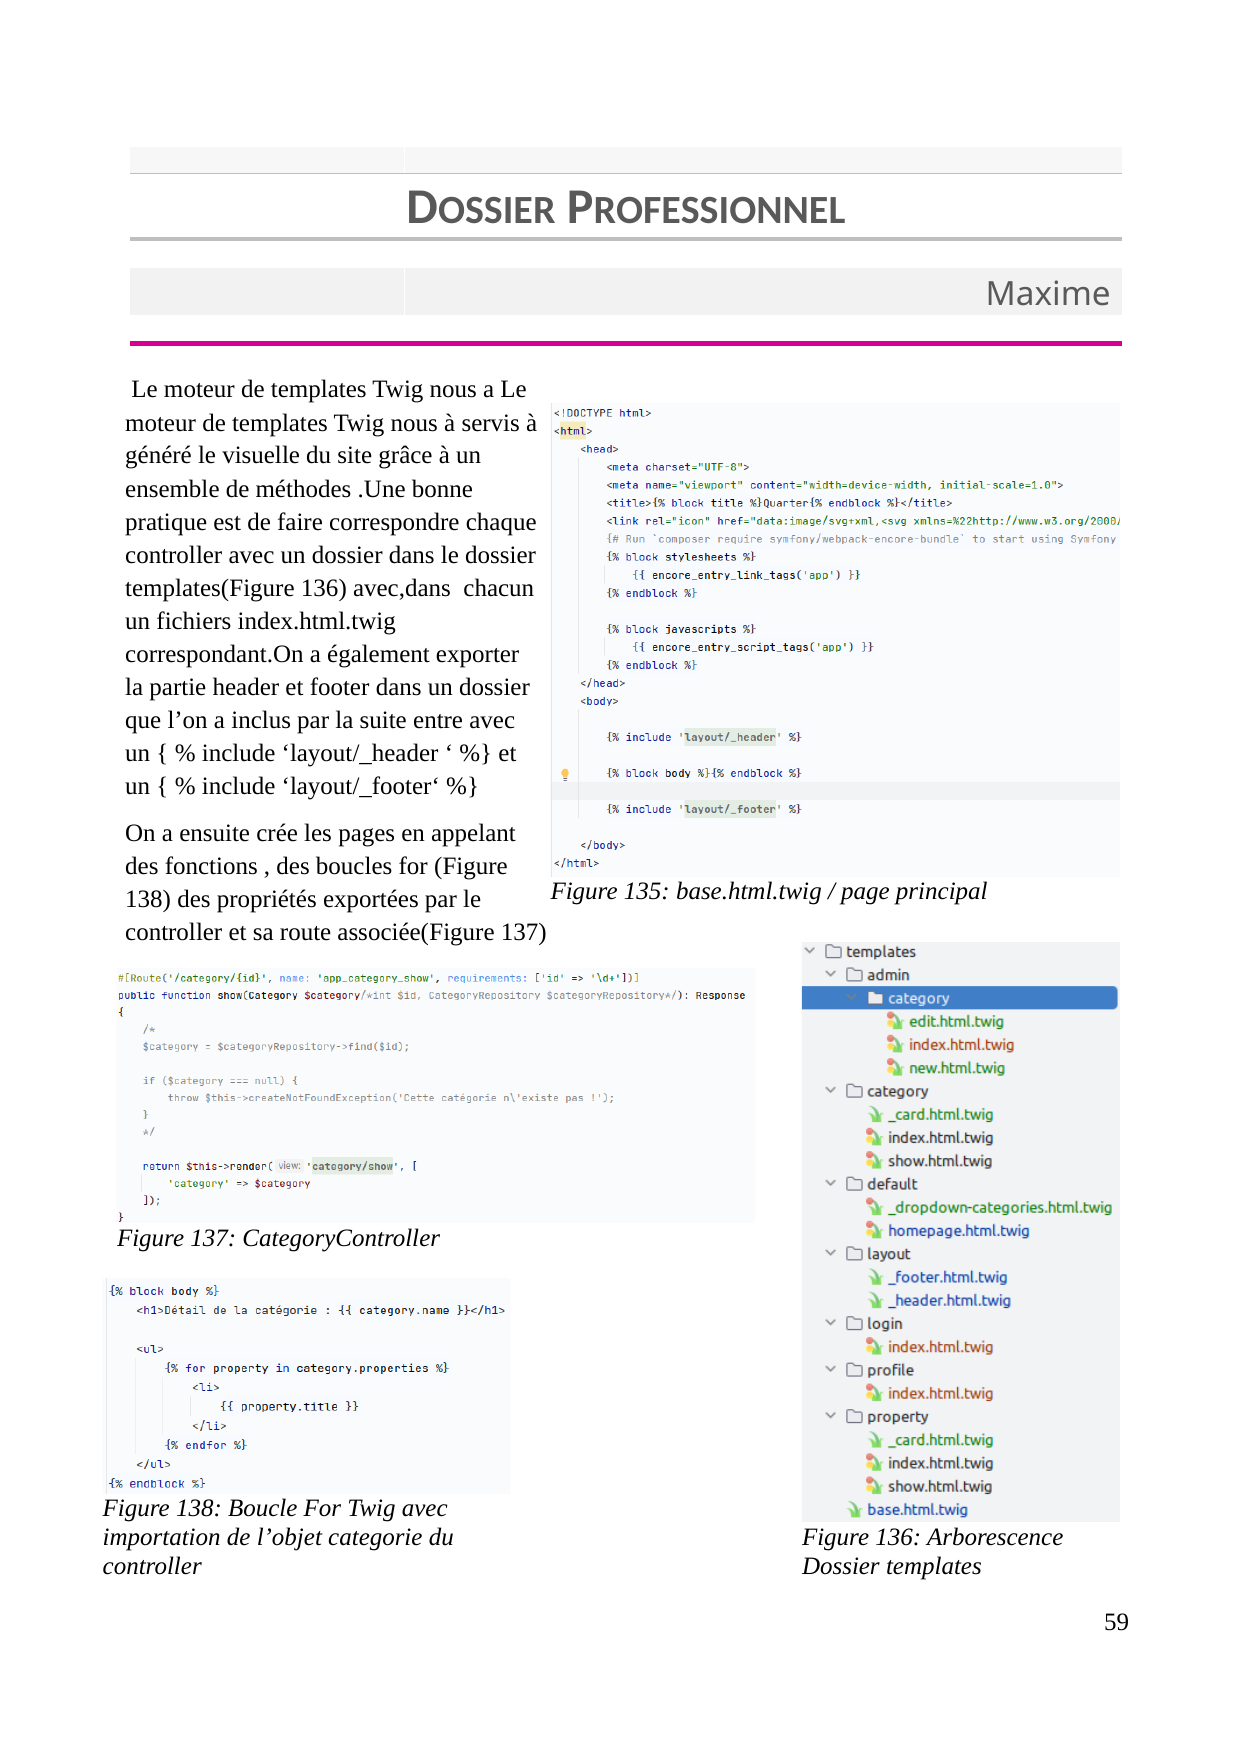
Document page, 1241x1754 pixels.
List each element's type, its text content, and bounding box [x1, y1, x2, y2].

picture [116, 968, 756, 1223]
text Figure 136: Arborescence Dossier templates [802, 1522, 1120, 1579]
text Figure 137: CategoryController [117, 1223, 755, 1251]
text Le moteur de templates Twig nous a Le moteur de templates Twig nous à servis à généré le visuelle du site grâce à un ensemble de méthodes .Une bonne pratique est de faire correspondre chaque controller avec un dossier dans le dossier templates(Figure 136) avec,dans chacun un fichiers index.html.twig correspondant.On a également exporter la partie header et footer dans un dossier que l’on a inclus par la suite entre avec un { % include ‘layout/_header ‘ %} et un { % include ‘layout/_footer‘ %} [125, 374, 1123, 799]
picture [550, 403, 1120, 877]
picture [801, 942, 1120, 1522]
picture [102, 1278, 511, 1494]
text [550, 391, 1120, 403]
text Figure 135: base.html.twig / page principal [550, 877, 1120, 905]
text Figure 138: Boucle For Twig avec importation de l’objet categorie du controller [102, 1494, 510, 1579]
text On a ensuite crée les pages en appelant des fonctions , des boucles for (Figure 138) des propriétés exportées par le controller et sa route associée(Figure 137) [125, 818, 1123, 946]
